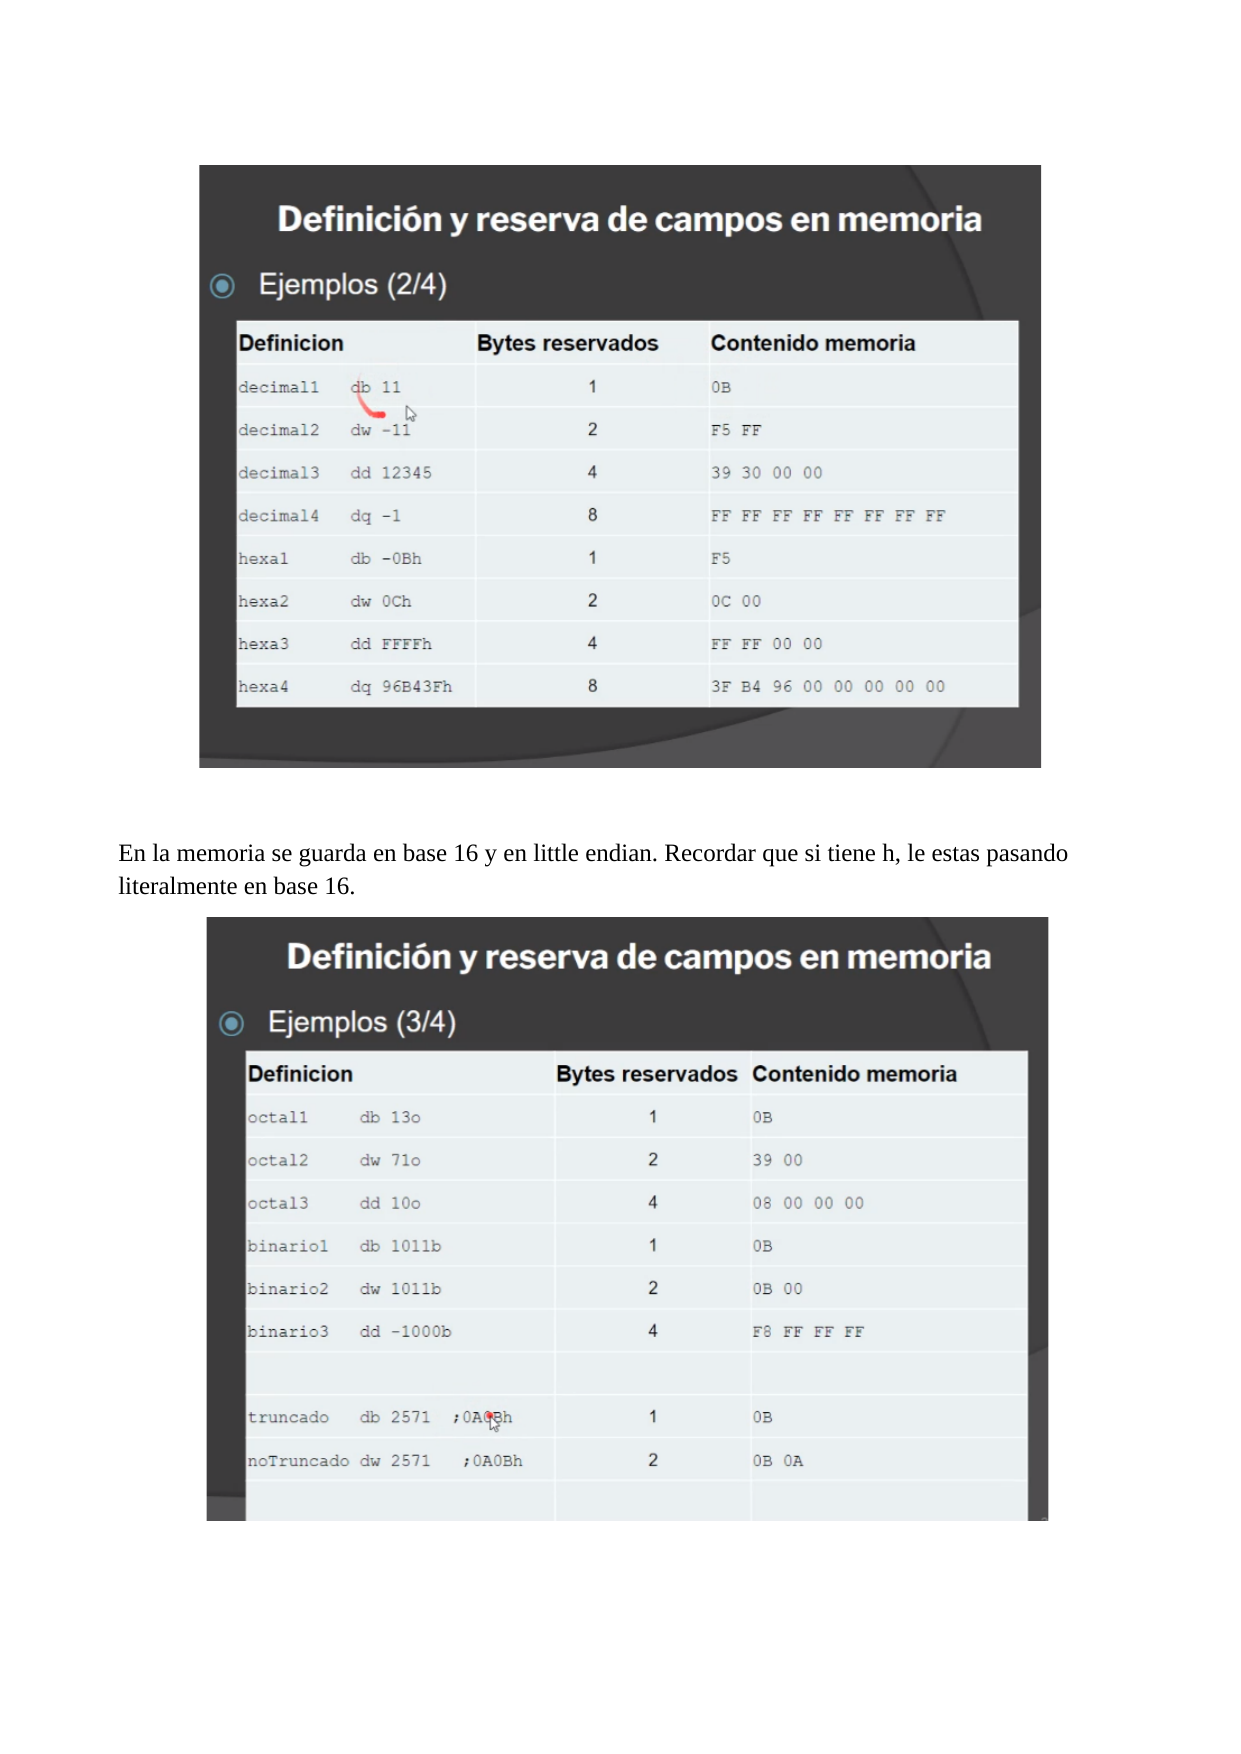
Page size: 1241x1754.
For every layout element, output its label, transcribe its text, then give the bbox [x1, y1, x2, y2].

picture [199, 165, 1042, 768]
picture [206, 917, 1049, 1521]
text En la memoria se guarda en base 16 y en little endian. Recordar que si tiene h, le estas pasando literalmente en base 16. [118, 166, 1122, 1615]
